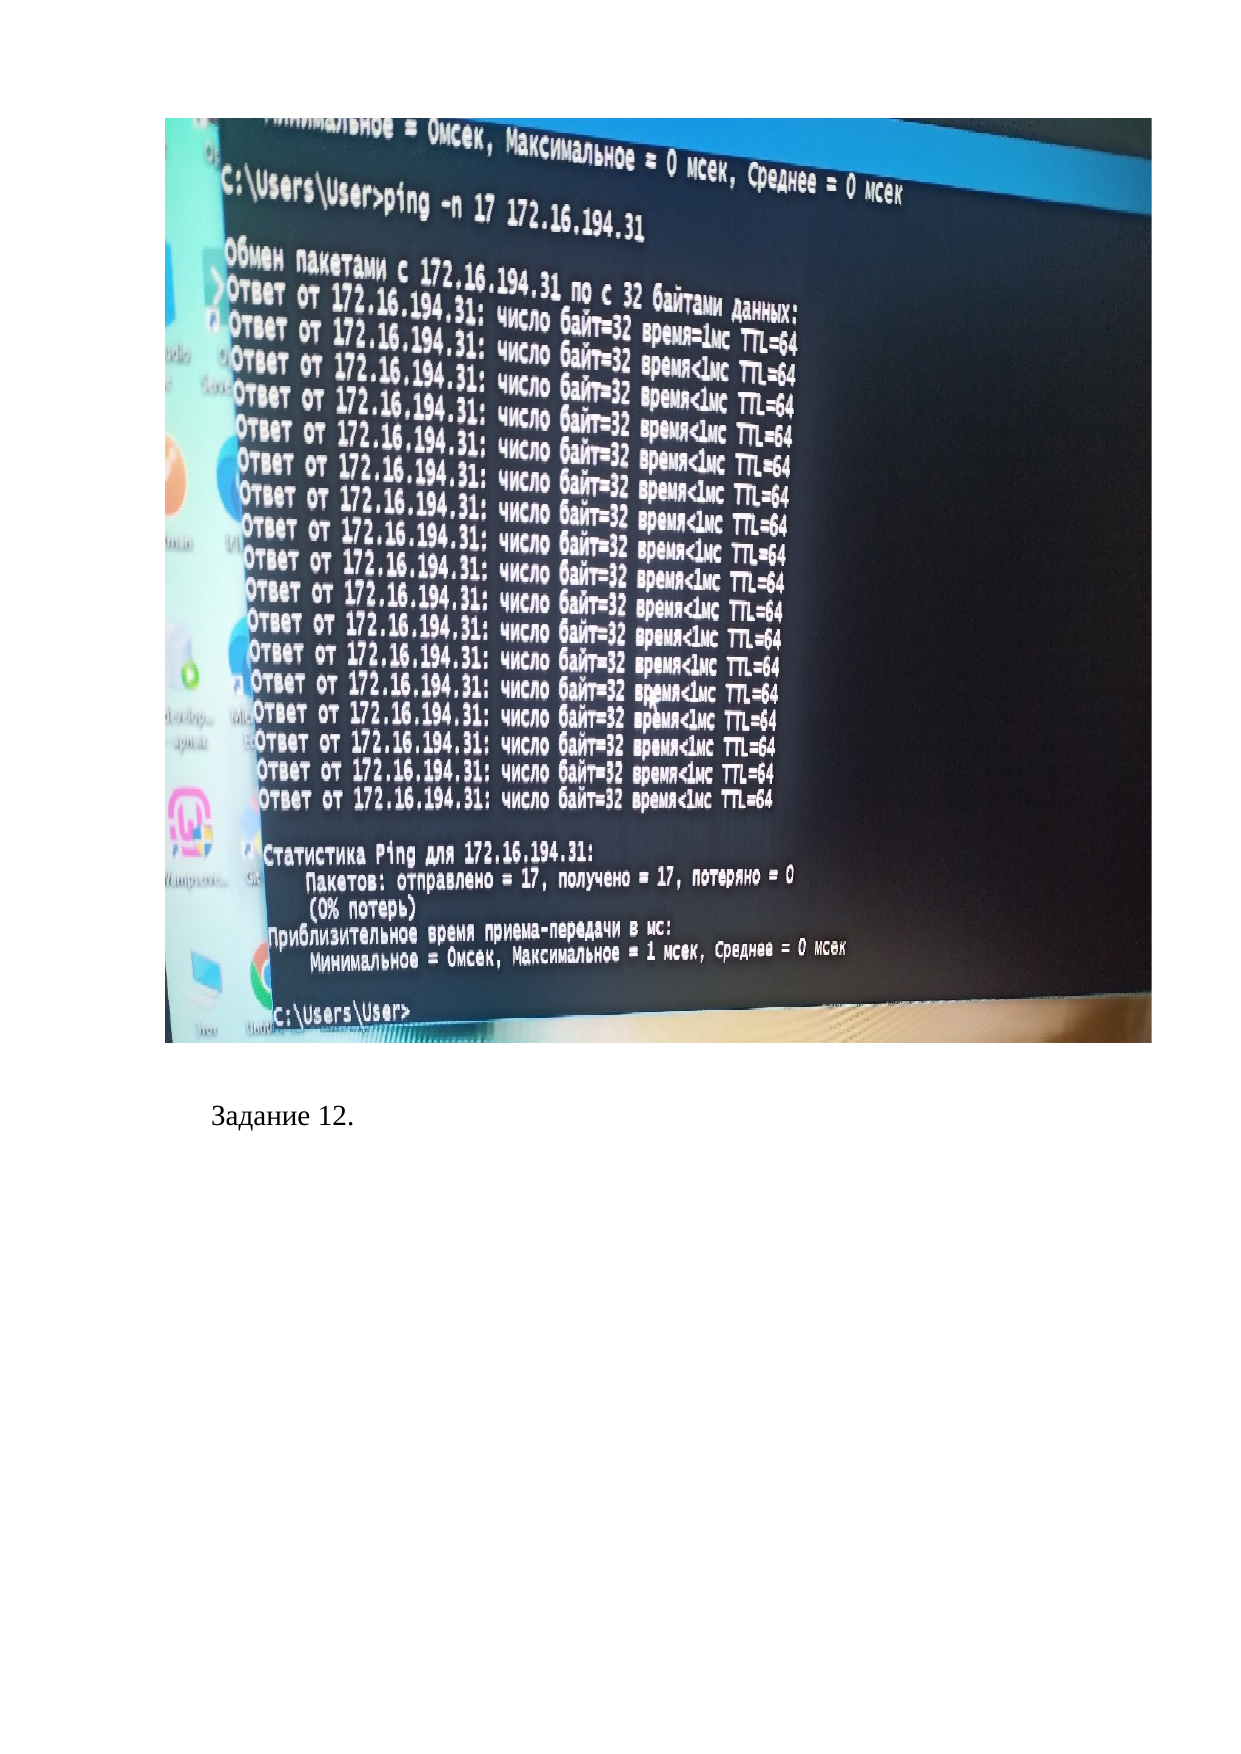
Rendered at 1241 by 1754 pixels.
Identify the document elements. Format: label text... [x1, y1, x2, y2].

text Задание 12. [136, 1098, 1181, 1131]
picture [165, 118, 1152, 1043]
